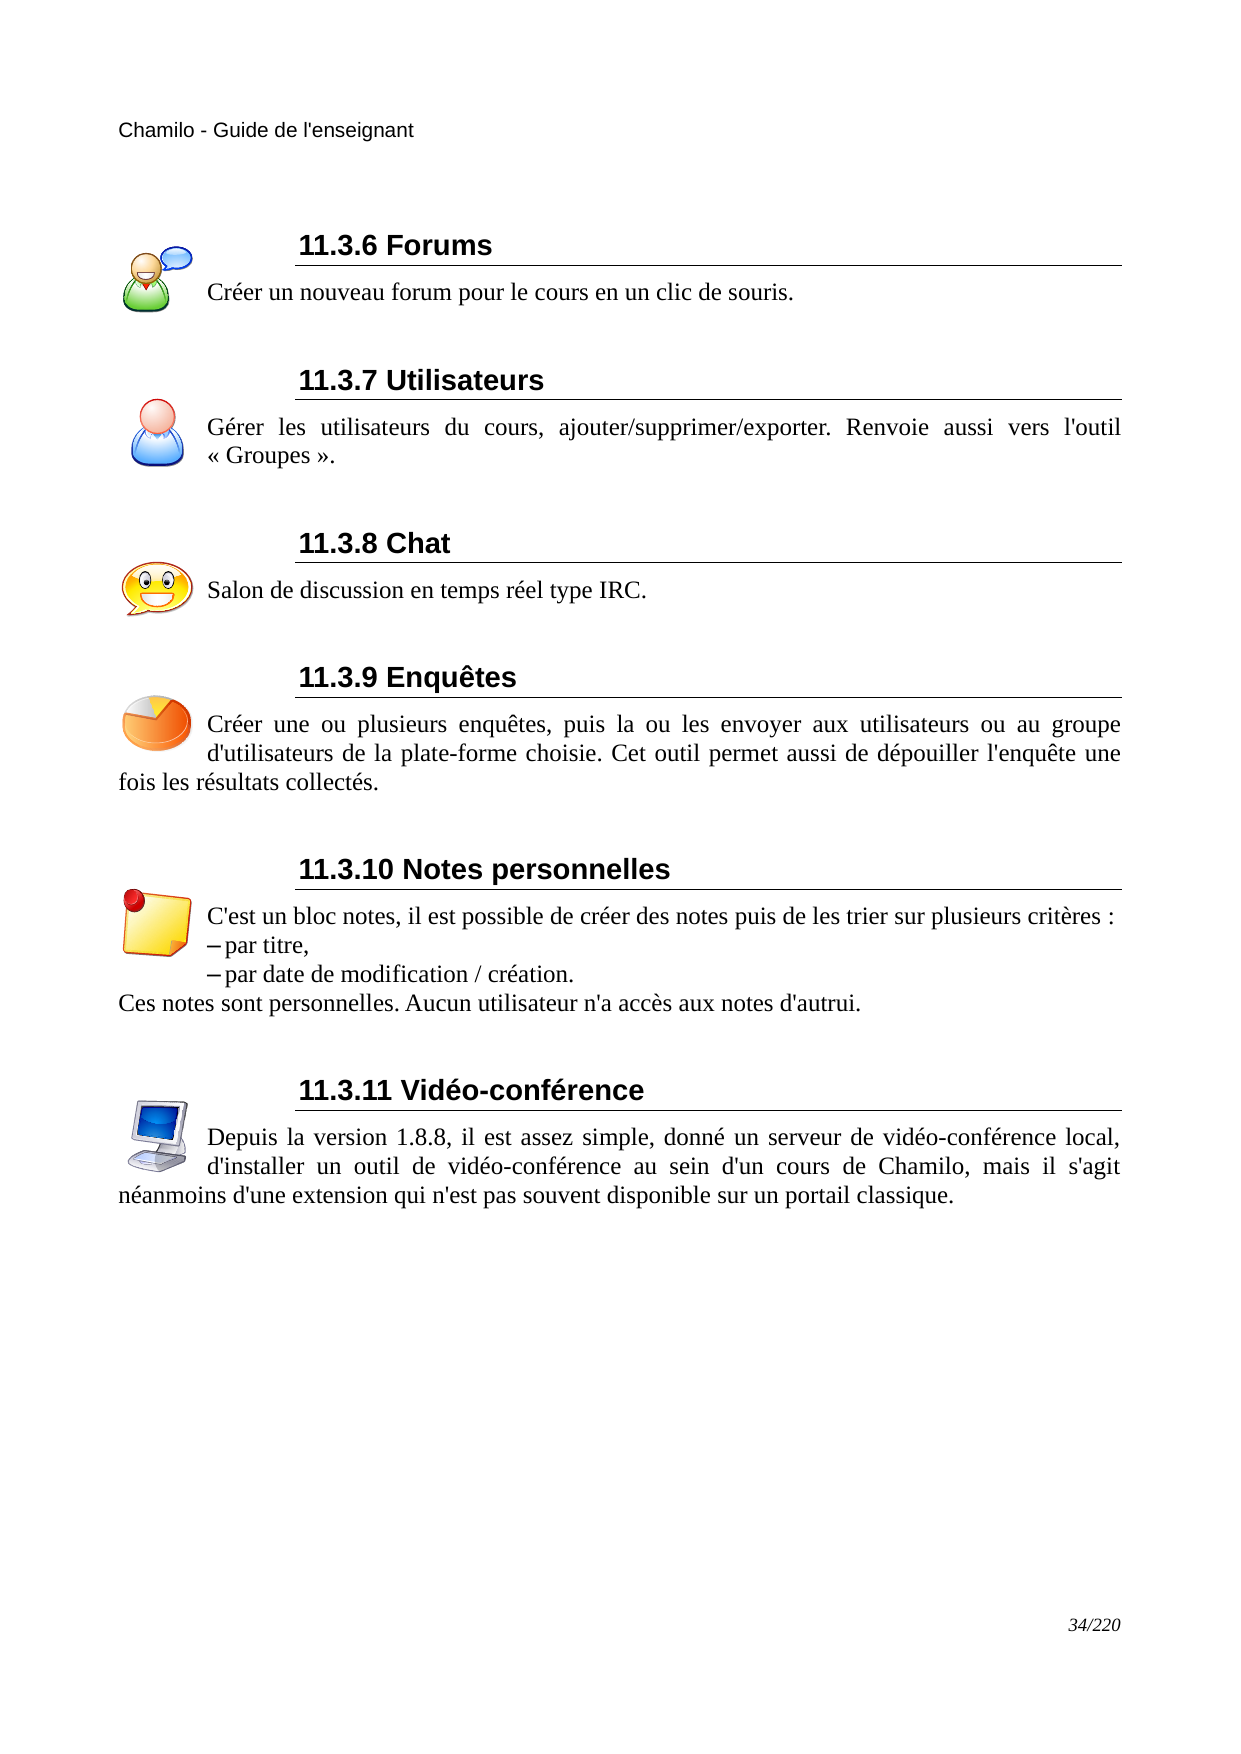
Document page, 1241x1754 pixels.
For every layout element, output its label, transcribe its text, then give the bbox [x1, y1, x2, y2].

text C'est un bloc notes, il est possible de créer des notes puis de les trier sur plusieurs critères : [189, 901, 1122, 930]
text Salon de discussion en temps réel type IRC. [187, 575, 1122, 604]
subtitle Notes personnelles [295, 849, 1122, 889]
text Créer une ou plusieurs enquêtes, puis la ou les envoyer aux utilisateurs ou au groupe d'utilisateurs de la plate-forme choisie. Cet outil permet aussi de dépouiller l'enquête une fois les résultats collectés. [118, 709, 1122, 796]
subtitle Vidéo-conférence [295, 1070, 1122, 1110]
subtitle Utilisateurs [295, 360, 1122, 399]
text Créer un nouveau forum pour le cours en un clic de souris. [160, 277, 1122, 306]
text Gérer les utilisateurs du cours, ajouter/supprimer/exporter. Renvoie aussi vers l'outil « Groupes ». [118, 412, 1122, 469]
list par titre, [118, 930, 1122, 959]
text Depuis la version 1.8.8, il est assez simple, donné un serveur de vidéo-conférence local, d'installer un outil de vidéo-conférence au sein d'un cours de Chamilo, mais il s'agit néanmoins d'une extension qui n'est pas souvent disponible sur un portail classique. [118, 1122, 1122, 1208]
text Ces notes sont personnelles. Aucun utilisateur n'a accès aux notes d'autrui. [118, 988, 1122, 1016]
list par date de modification / création. [118, 959, 1122, 988]
subtitle Chat [295, 523, 1122, 562]
subtitle Forums [295, 225, 1122, 265]
subtitle Enquêtes [295, 657, 1122, 697]
